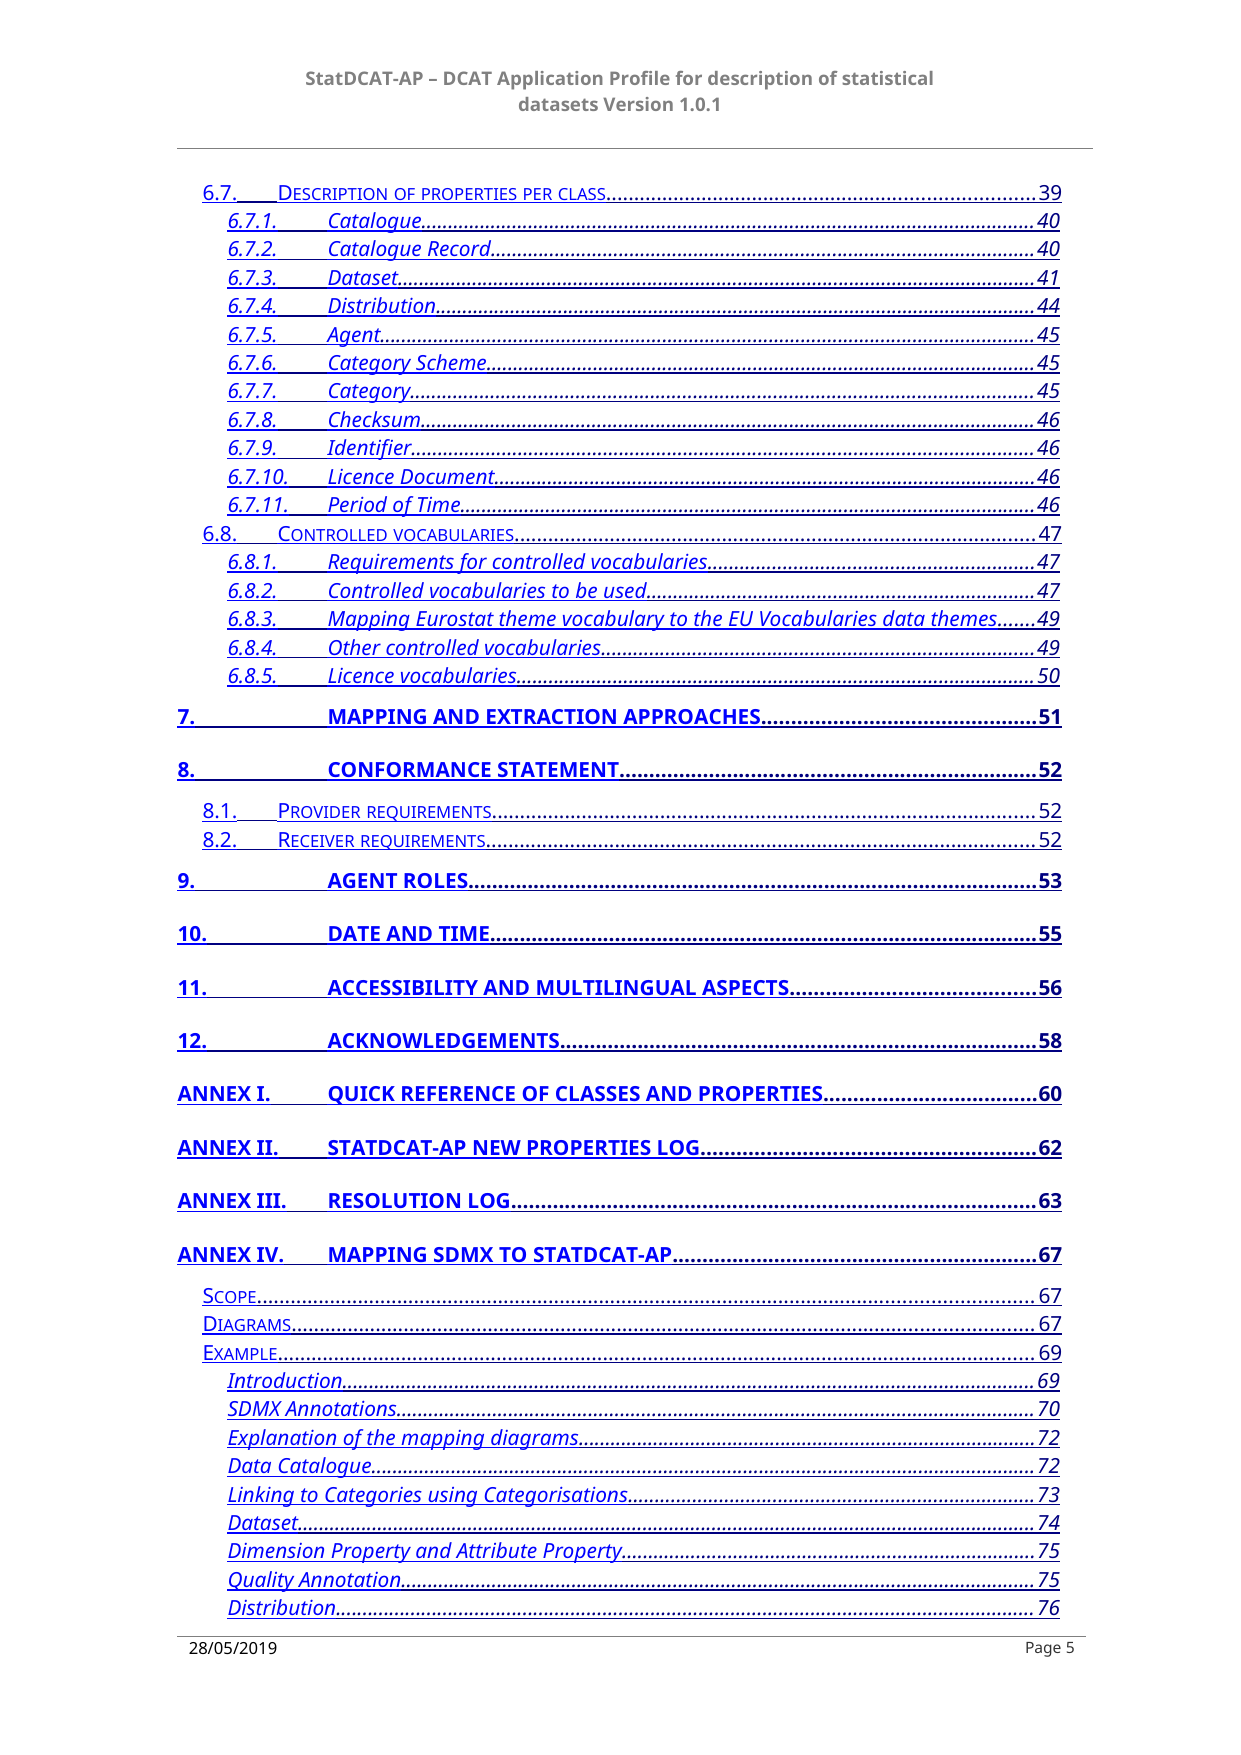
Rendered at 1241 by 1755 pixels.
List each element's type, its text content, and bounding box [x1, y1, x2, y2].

text 6.7.7. Category 45 [227, 377, 1063, 405]
text 6.8.2. Controlled vocabularies to be used 47 [227, 576, 1063, 604]
text 7. Mapping and Extraction approaches 51 [177, 702, 1063, 730]
text 6.8.4. Other controlled vocabularies 49 [227, 633, 1063, 661]
text Scope 67 [202, 1281, 1063, 1309]
text 6.7.11. Period of Time 46 [227, 490, 1063, 519]
text 8.1. Provider requirements 52 [202, 796, 1063, 825]
text 6.8.3. Mapping Eurostat theme vocabulary to the EU Vocabularies data themes 49 [227, 604, 1063, 633]
text 6.7.4. Distribution 44 [227, 291, 1063, 320]
text 8.2. Receiver requirements 52 [202, 825, 1063, 853]
text 6.7.1. Catalogue 40 [227, 206, 1063, 234]
text Introduction 69 [227, 1366, 1063, 1394]
text Annex I. Quick Reference of Classes and Properties 60 [177, 1079, 1063, 1108]
text 11. Accessibility and Multilingual Aspects 56 [177, 973, 1063, 1001]
text 6.8.5. Licence vocabularies 50 [227, 661, 1063, 689]
text Annex IV. Mapping SDMX to StatDCAT-AP 67 [177, 1240, 1063, 1268]
text 12. Acknowledgements 58 [177, 1026, 1063, 1054]
text Example 69 [202, 1338, 1063, 1366]
text Linking to Categories using Categorisations 73 [227, 1480, 1063, 1508]
text 6.7.2. Catalogue Record 40 [227, 234, 1063, 263]
text 9. Agent roles 53 [177, 866, 1063, 894]
text Dimension Property and Attribute Property 75 [227, 1537, 1063, 1565]
text Explanation of the mapping diagrams 72 [227, 1423, 1063, 1451]
text 6.7.9. Identifier 46 [227, 433, 1063, 462]
text Annex III. Resolution log 63 [177, 1186, 1063, 1215]
text 6.7.10. Licence Document 46 [227, 462, 1063, 490]
text 6.8. Controlled vocabularies 47 [202, 519, 1063, 547]
text 6.7.3. Dataset 41 [227, 263, 1063, 291]
text 8. Conformance statement 52 [177, 755, 1063, 784]
text 6.7.8. Checksum 46 [227, 405, 1063, 433]
text 6.7. Description of properties per class 39 [202, 178, 1063, 206]
text 6.7.6. Category Scheme 45 [227, 348, 1063, 377]
text Diagrams 67 [202, 1309, 1063, 1338]
text Quality Annotation 75 [227, 1565, 1063, 1593]
text Distribution 76 [227, 1593, 1063, 1622]
text Annex II. StatDCAT-AP new properties log 62 [177, 1133, 1063, 1161]
text 6.7.5. Agent 45 [227, 320, 1063, 348]
text Data Catalogue 72 [227, 1451, 1063, 1480]
text SDMX Annotations 70 [227, 1394, 1063, 1423]
text Dataset 74 [227, 1508, 1063, 1537]
text 10. Date and Time 55 [177, 919, 1063, 948]
text 6.8.1. Requirements for controlled vocabularies 47 [227, 547, 1063, 576]
